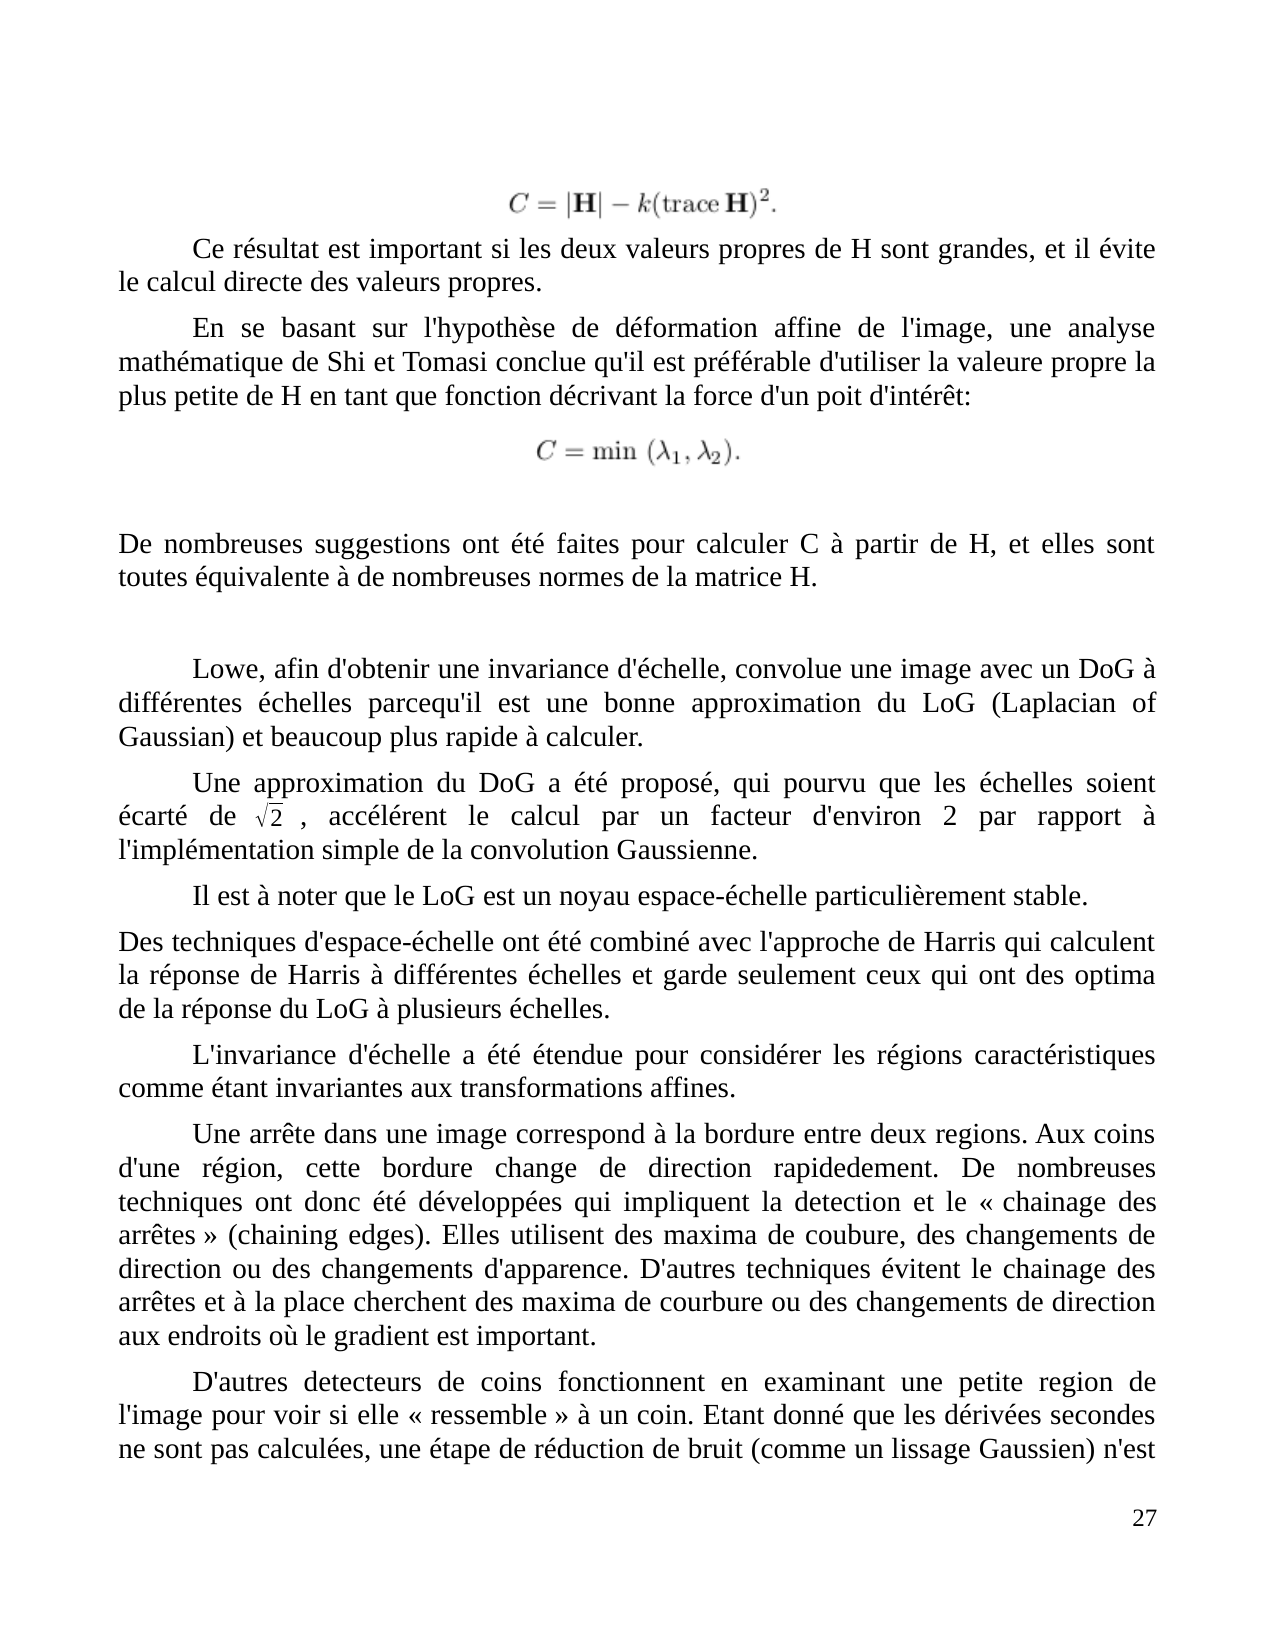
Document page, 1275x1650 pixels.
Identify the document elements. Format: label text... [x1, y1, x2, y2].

text Une arrête dans une image correspond à la bordure entre deux regions. Aux coins d'une région, cette bordure change de direction rapidedement. De nombreuses techniques ont donc été développées qui impliquent la detection et le « chainage des arrêtes » (chaining edges). Elles utilisent des maxima de coubure, des changements de direction ou des changements d'apparence. D'autres techniques évitent le chainage des arrêtes et à la place cherchent des maxima de courbure ou des changements de direction aux endroits où le gradient est important. [118, 1117, 1157, 1351]
text L'invariance d'échelle a été étendue pour considérer les régions caractéristiques comme étant invariantes aux transformations affines. [118, 1037, 1157, 1104]
text Une approximation du DoG a été proposé, qui pourvu que les échelles soient écarté de, accélérent le calcul par un facteur d'environ 2 par rapport à l'implémentation simple de la convolution Gaussienne. [118, 765, 1157, 865]
text En se basant sur l'hypothèse de déformation affine de l'image, une analyse mathématique de Shi et Tomasi conclue qu'il est préférable d'utiliser la valeure propre la plus petite de H en tant que fonction décrivant la force d'un poit d'intérêt: [118, 311, 1157, 411]
picture [525, 423, 750, 480]
text Des techniques d'espace-échelle ont été combiné avec l'approche de Harris qui calculent la réponse de Harris à différentes échelles et garde seulement ceux qui ont des optima de la réponse du LoG à plusieurs échelles. [118, 924, 1157, 1024]
text De nombreuses suggestions ont été faites pour calculer C à partir de H, et elles sont toutes équivalente à de nombreuses normes de la matrice H. [118, 526, 1157, 593]
text Lowe, afin d'obtenir une invariance d'échelle, convolue une image avec un DoG à différentes échelles parcequ'il est une bonne approximation du LoG (Laplacian of Gaussian) et beaucoup plus rapide à calculer. [118, 652, 1157, 752]
text D'autres detecteurs de coins fonctionnent en examinant une petite region de l'image pour voir si elle « ressemble » à un coin. Etant donné que les dérivées secondes ne sont pas calculées, une étape de réduction de bruit (comme un lissage Gaussien) n'est [118, 1364, 1157, 1464]
picture [493, 176, 783, 231]
text Il est à noter que le LoG est un noyau espace-échelle particulièrement stable. [118, 878, 1157, 911]
text Ce résultat est important si les deux valeurs propres de H sont grandes, et il évite le calcul directe des valeurs propres. [118, 176, 1157, 298]
